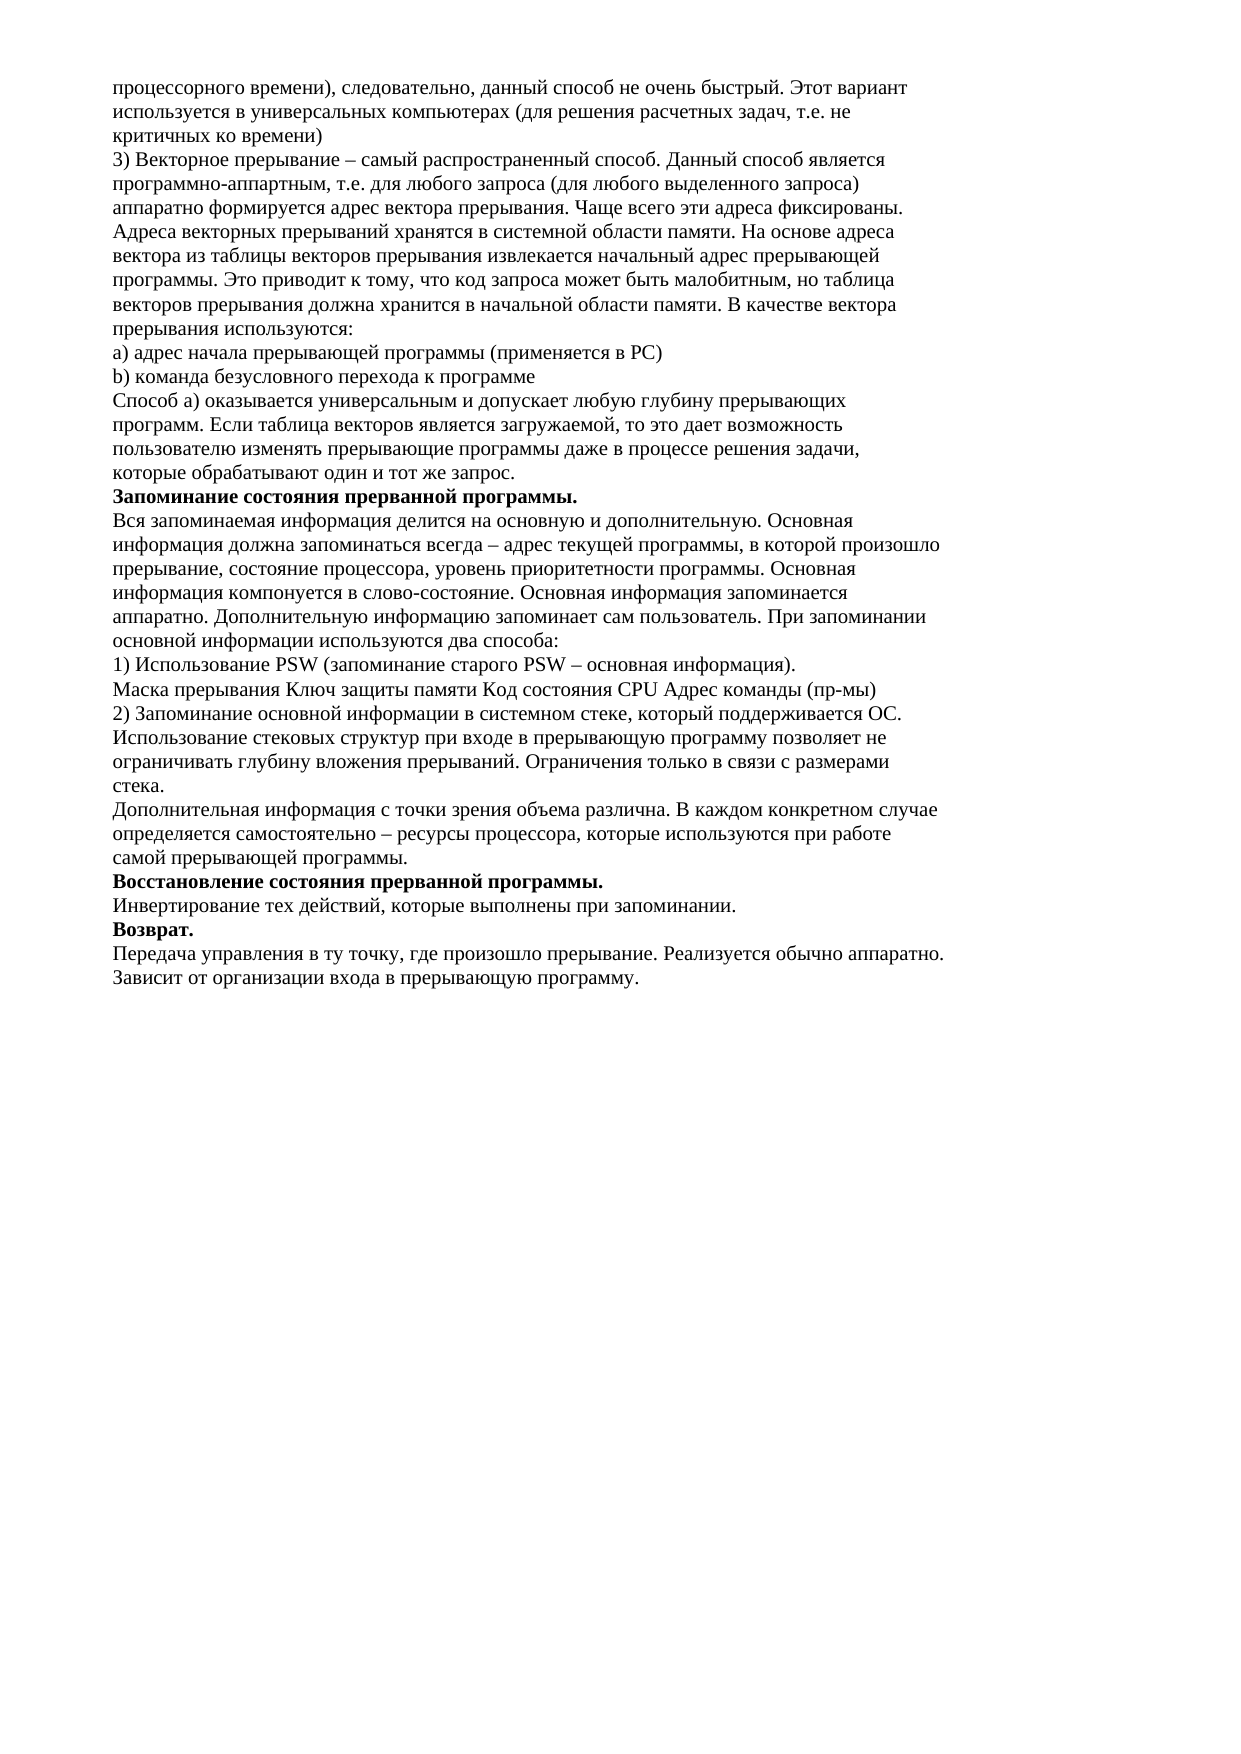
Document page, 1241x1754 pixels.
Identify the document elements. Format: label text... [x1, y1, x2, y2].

text Использование стековых структур при входе в прерывающую программу позволяет не [112, 724, 1181, 749]
text Вся запоминаемая информация делится на основную и дополнительную. Основная [112, 508, 1181, 532]
text информация должна запоминаться всегда – адрес текущей программы, в которой произошло [112, 532, 1181, 556]
text 1) Использование PSW (запоминание старого PSW – основная информация). [112, 652, 1181, 676]
text векторов прерывания должна хранится в начальной области памяти. В качестве вектора [112, 291, 1181, 316]
text вектора из таблицы векторов прерывания извлекается начальный адрес прерывающей [112, 243, 1181, 267]
text 3) Векторное прерывание – самый распространенный способ. Данный способ является [112, 147, 1181, 171]
text аппаратно. Дополнительную информацию запоминает сам пользователь. При запоминании [112, 604, 1181, 628]
text пользователю изменять прерывающие программы даже в процессе решения задачи, [112, 436, 1181, 460]
text a) адрес начала прерывающей программы (применяется в PC) [112, 339, 1181, 364]
text программ. Если таблица векторов является загружаемой, то это дает возможность [112, 412, 1181, 436]
text Зависит от организации входа в прерывающую программу. [112, 965, 1181, 989]
text Адреса векторных прерываний хранятся в системной области памяти. На основе адреса [112, 219, 1181, 243]
text информация компонуется в слово-состояние. Основная информация запоминается [112, 580, 1181, 604]
text процессорного времени), следовательно, данный способ не очень быстрый. Этот вариант [112, 75, 1181, 99]
text Способ a) оказывается универсальным и допускает любую глубину прерывающих [112, 388, 1181, 412]
text Возврат. [112, 917, 1181, 941]
text программно-аппартным, т.е. для любого запроса (для любого выделенного запроса) [112, 171, 1181, 195]
text самой прерывающей программы. [112, 845, 1181, 869]
text используется в универсальных компьютерах (для решения расчетных задач, т.е. не [112, 99, 1181, 123]
text Восстановление состояния прерванной программы. [112, 869, 1181, 893]
text которые обрабатывают один и тот же запрос. [112, 460, 1181, 484]
text аппаратно формируется адрес вектора прерывания. Чаще всего эти адреса фиксированы. [112, 195, 1181, 219]
text основной информации используются два способа: [112, 628, 1181, 652]
text Инвертирование тех действий, которые выполнены при запоминании. [112, 893, 1181, 917]
text Передача управления в ту точку, где произошло прерывание. Реализуется обычно аппаратно. [112, 941, 1181, 965]
text прерывания используются: [112, 316, 1181, 339]
text Дополнительная информация с точки зрения объема различна. В каждом конкретном случае [112, 797, 1181, 821]
text определяется самостоятельно – ресурсы процессора, которые используются при работе [112, 821, 1181, 845]
text программы. Это приводит к тому, что код запроса может быть малобитным, но таблица [112, 267, 1181, 291]
text критичных ко времени) [112, 123, 1181, 147]
text b) команда безусловного перехода к программе [112, 364, 1181, 388]
text Маска прерывания Ключ защиты памяти Код состояния CPU Адрес команды (пр-мы) [112, 676, 1181, 701]
text стека. [112, 773, 1181, 797]
text 2) Запоминание основной информации в системном стеке, который поддерживается ОС. [112, 701, 1181, 724]
text Запоминание состояния прерванной программы. [112, 484, 1181, 508]
text ограничивать глубину вложения прерываний. Ограничения только в связи с размерами [112, 749, 1181, 773]
text прерывание, состояние процессора, уровень приоритетности программы. Основная [112, 556, 1181, 580]
